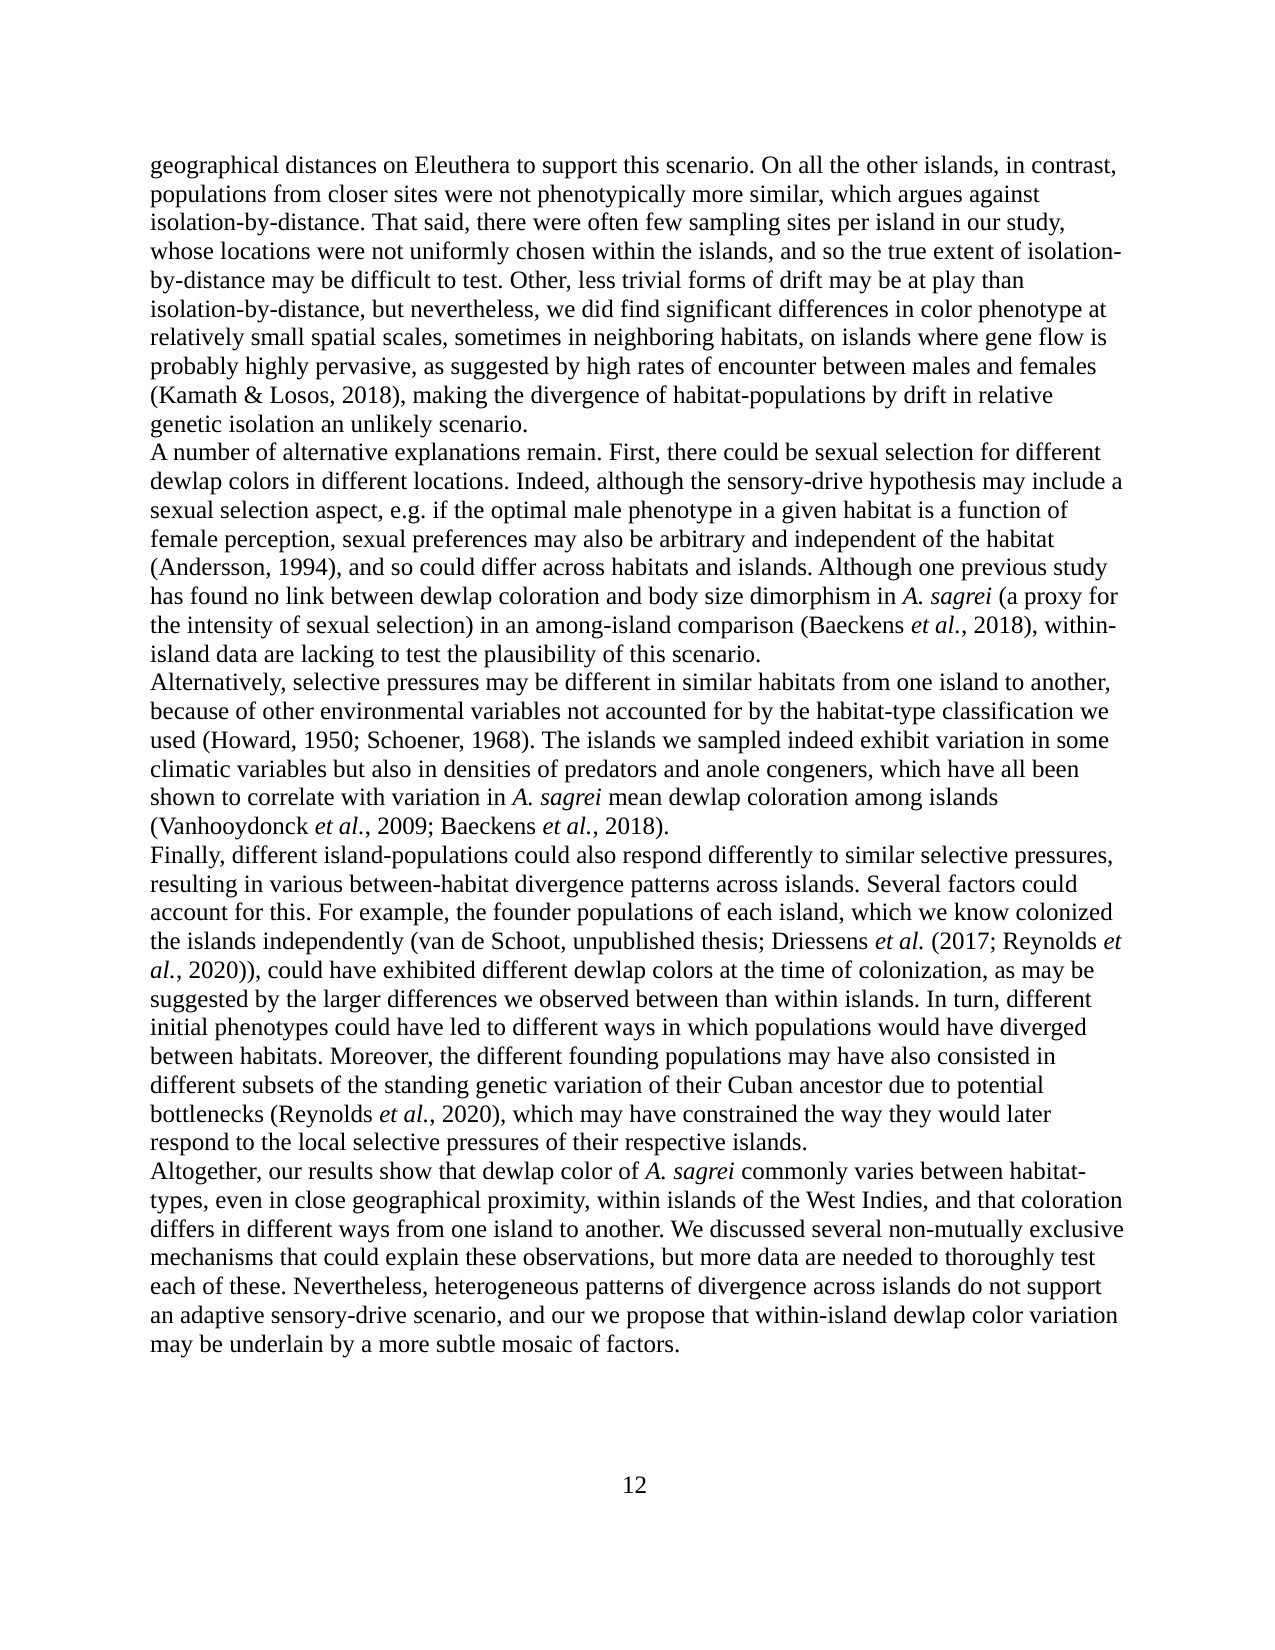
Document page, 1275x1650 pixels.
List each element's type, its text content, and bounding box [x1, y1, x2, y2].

text geographical distances on Eleuthera to support this scenario. On all the other islands, in contrast, populations from closer sites were not phenotypically more similar, which argues against isolation-by-distance. That said, there were often few sampling sites per island in our study, whose locations were not uniformly chosen within the islands, and so the true extent of isolation-by-distance may be difficult to test. Other, less trivial forms of drift may be at play than isolation-by-distance, but nevertheless, we did find significant differences in color phenotype at relatively small spatial scales, sometimes in neighboring habitats, on islands where gene flow is probably highly pervasive, as suggested by high rates of encounter between males and females (Kamath & Losos, 2018), making the divergence of habitat-populations by drift in relative genetic isolation an unlikely scenario. A number of alternative explanations remain. First, there could be sexual selection for different dewlap colors in different locations. Indeed, although the sensory-drive hypothesis may include a sexual selection aspect, e.g. if the optimal male phenotype in a given habitat is a function of female perception, sexual preferences may also be arbitrary and independent of the habitat (Andersson, 1994), and so could differ across habitats and islands. Although one previous study has found no link between dewlap coloration and body size dimorphism in A. sagrei (a proxy for the intensity of sexual selection) in an among-island comparison (Baeckens et al., 2018), within-island data are lacking to test the plausibility of this scenario. Alternatively, selective pressures may be different in similar habitats from one island to another, because of other environmental variables not accounted for by the habitat-type classification we used (Howard, 1950; Schoener, 1968). The islands we sampled indeed exhibit variation in some climatic variables but also in densities of predators and anole congeners, which have all been shown to correlate with variation in A. sagrei mean dewlap coloration among islands (Vanhooydonck et al., 2009; Baeckens et al., 2018). Finally, different island-populations could also respond differently to similar selective pressures, resulting in various between-habitat divergence patterns across islands. Several factors could account for this. For example, the founder populations of each island, which we know colonized the islands independently (van de Schoot, unpublished thesis; Driessens et al. (2017; Reynolds et al., 2020)), could have exhibited different dewlap colors at the time of colonization, as may be suggested by the larger differences we observed between than within islands. In turn, different initial phenotypes could have led to different ways in which populations would have diverged between habitats. Moreover, the different founding populations may have also consisted in different subsets of the standing genetic variation of their Cuban ancestor due to potential bottlenecks (Reynolds et al., 2020), which may have constrained the way they would later respond to the local selective pressures of their respective islands. Altogether, our results show that dewlap color of A. sagrei commonly varies between habitat-types, even in close geographical proximity, within islands of the West Indies, and that coloration differs in different ways from one island to another. We discussed several non-mutually exclusive mechanisms that could explain these observations, but more data are needed to thoroughly test each of these. Nevertheless, heterogeneous patterns of divergence across islands do not support an adaptive sensory-drive scenario, and our we propose that within-island dewlap color variation may be underlain by a more subtle mosaic of factors. [150, 150, 1125, 1357]
